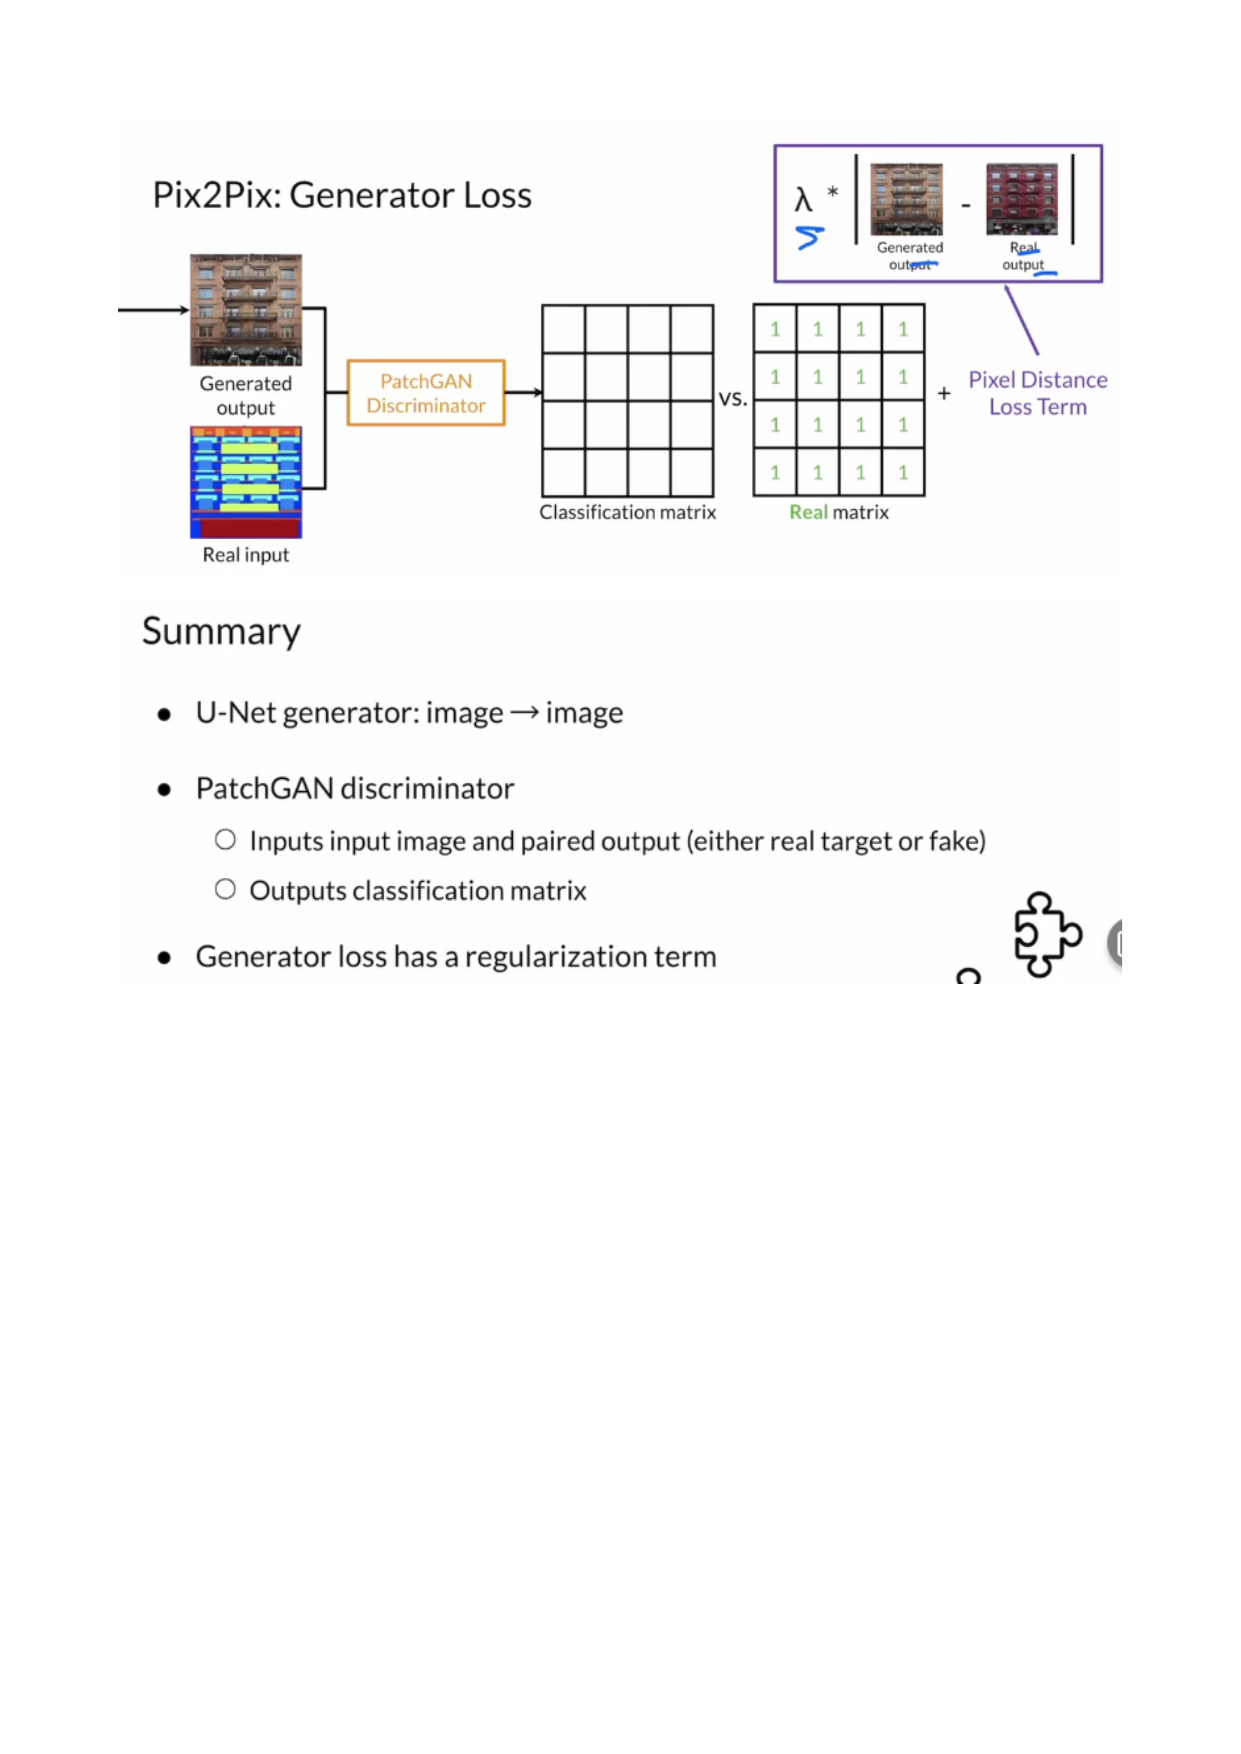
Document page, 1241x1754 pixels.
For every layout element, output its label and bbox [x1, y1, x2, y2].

picture [118, 602, 1123, 984]
picture [118, 118, 1123, 574]
